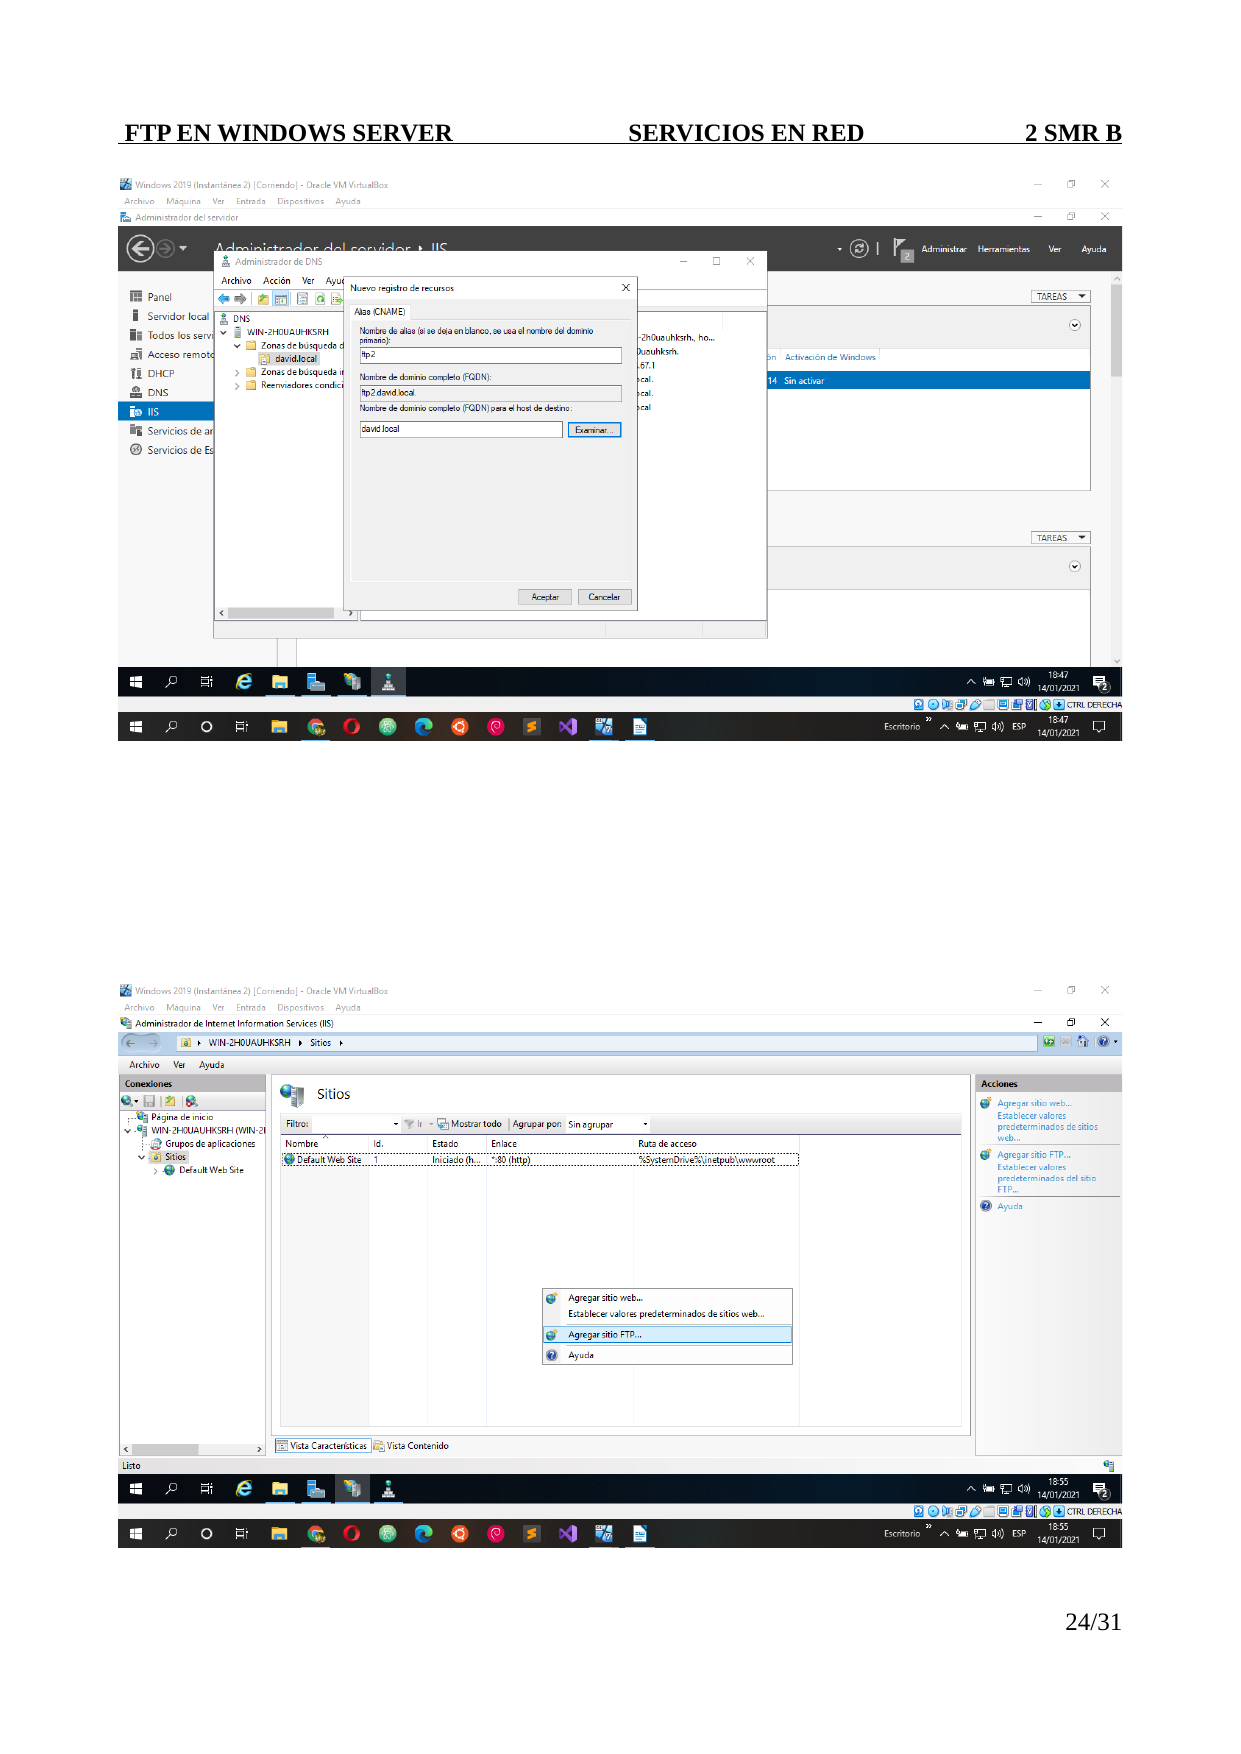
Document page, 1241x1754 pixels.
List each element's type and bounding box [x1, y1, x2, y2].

picture [118, 176, 1123, 741]
picture [118, 983, 1123, 1548]
